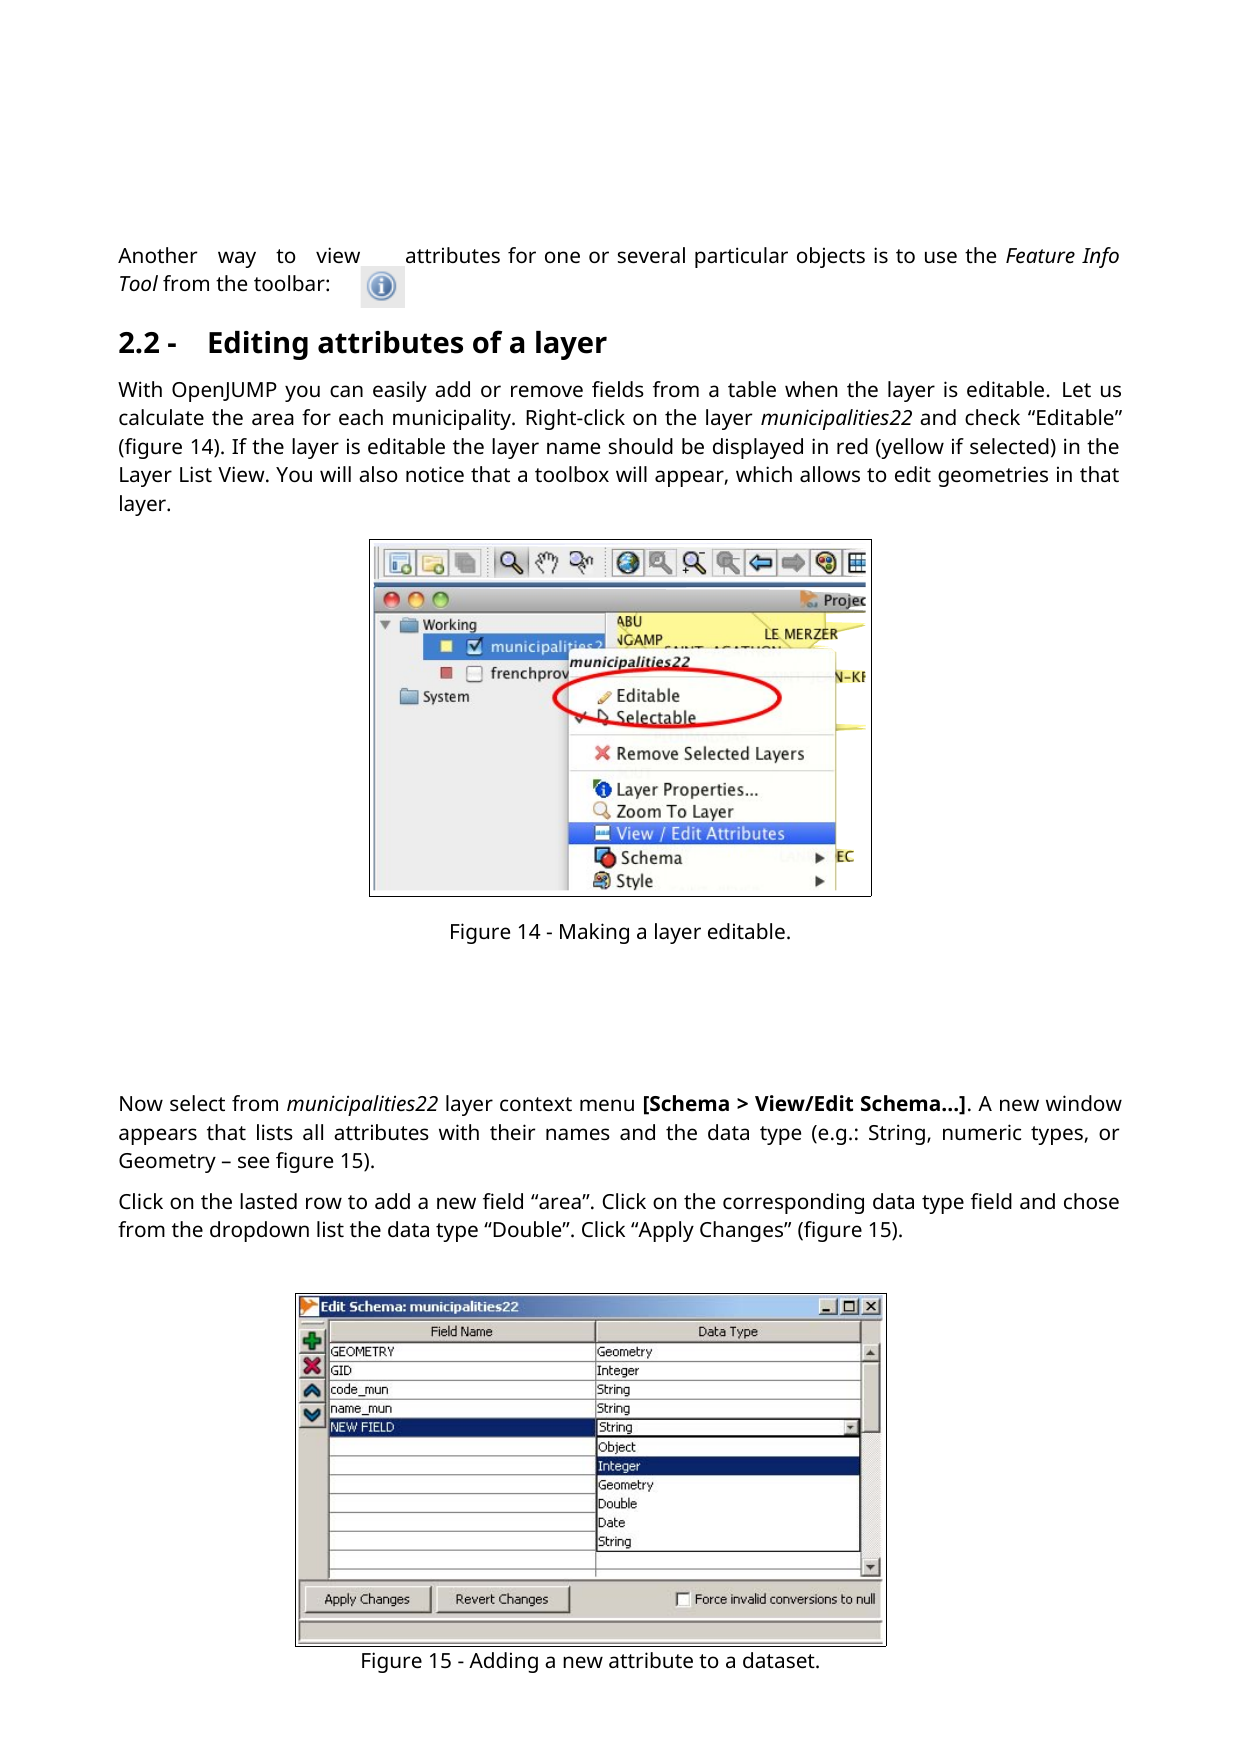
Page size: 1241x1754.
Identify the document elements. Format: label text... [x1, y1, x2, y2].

text Another way to view attributes for one or several particular objects is to use the Feature Info Tool from the toolbar: [118, 241, 1122, 298]
text Figure 15 - Adding a new attribute to a dataset. [295, 1647, 886, 1675]
text Figure 15 - Adding a new attribute to a dataset. [296, 1294, 886, 1646]
text Now select from municipalities22 layer context menu [Schema > View/Edit Schema...]. A new window appears that lists all attributes with their names and the data type (e.g.: String, numeric types, or Geometry – see figure 15). [118, 1089, 1122, 1175]
subtitle Editing attributes of a layer [118, 323, 1122, 362]
text Figure 14 - Making a layer editable. [385, 897, 855, 946]
text [385, 605, 855, 896]
text Click on the lasted row to add a new field “area”. Click on the corresponding data type field and chose from the dropdown list the data type “Double”. Click “Apply Changes” (figure 15). [118, 1187, 1122, 1244]
text With OpenJUMP you can easily add or remove fields from a table when the layer is editable. Let us calculate the area for each municipality. Right-click on the layer municipalities22 and check “Editable” (figure 14). If the layer is editable the layer name should be displayed in red (yellow if selected) in the Layer List View. You will also notice that a toolbox will appear, which allows to edit geometries in that layer. [118, 375, 1122, 517]
picture [360, 266, 405, 308]
picture [298, 1295, 883, 1644]
picture [413, 582, 868, 893]
